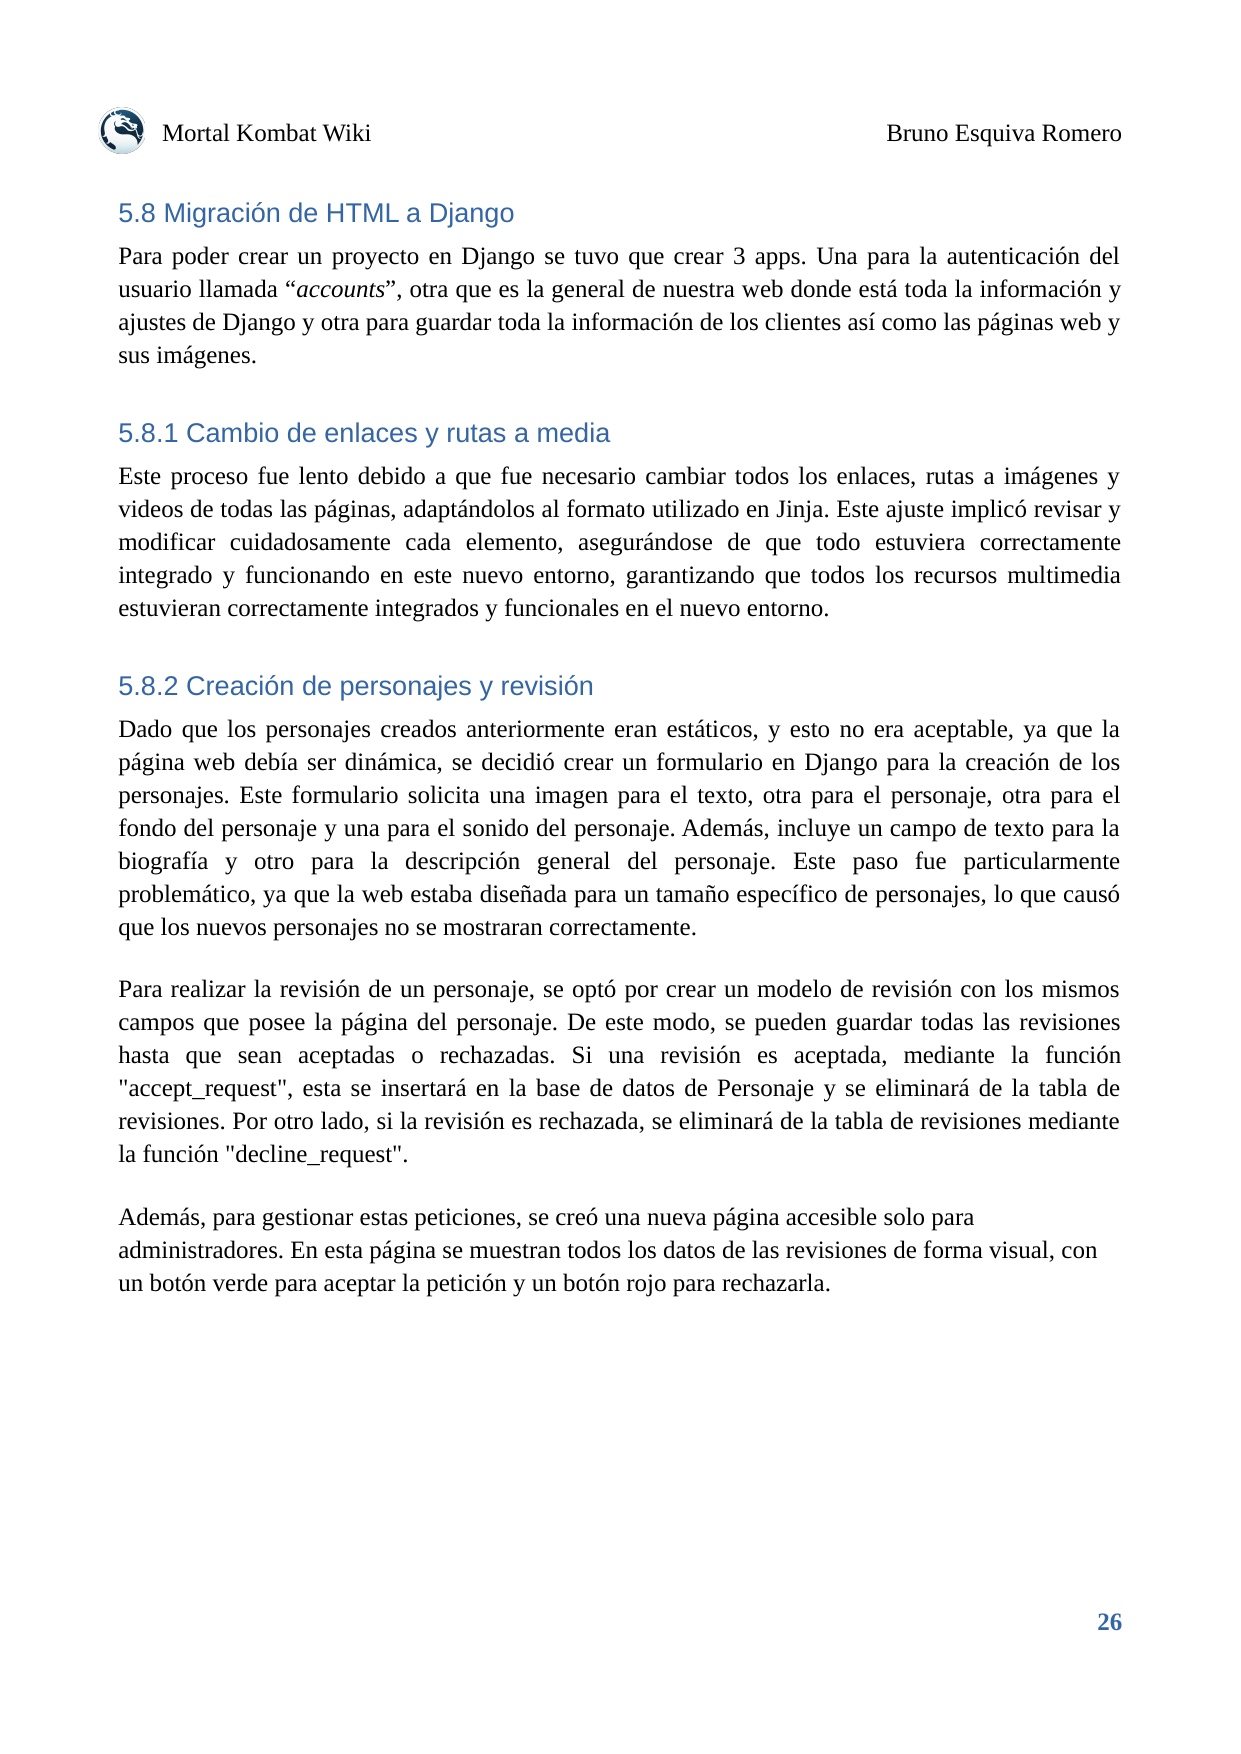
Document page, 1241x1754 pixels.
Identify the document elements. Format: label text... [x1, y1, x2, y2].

text Dado que los personajes creados anteriormente eran estáticos, y esto no era aceptable, ya que la página web debía ser dinámica, se decidió crear un formulario en Django para la creación de los personajes. Este formulario solicita una imagen para el texto, otra para el personaje, otra para el fondo del personaje y una para el sonido del personaje. Además, incluye un campo de texto para la biografía y otro para la descripción general del personaje. Este paso fue particularmente problemático, ya que la web estaba diseñada para un tamaño específico de personajes, lo que causó que los nuevos personajes no se mostraran correctamente. [118, 714, 1122, 941]
text Este proceso fue lento debido a que fue necesario cambiar todos los enlaces, rutas a imágenes y videos de todas las páginas, adaptándolos al formato utilizado en Jinja. Este ajuste implicó revisar y modificar cuidadosamente cada elemento, asegurándose de que todo estuviera correctamente integrado y funcionando en este nuevo entorno, garantizando que todos los recursos multimedia estuvieran correctamente integrados y funcionales en el nuevo entorno. [118, 461, 1122, 622]
subtitle 5.8.2 Creación de personajes y revisión [118, 670, 1122, 701]
subtitle 5.8 Migración de HTML a Django [118, 197, 1122, 228]
subtitle 5.8.1 Cambio de enlaces y rutas a media [118, 417, 1122, 448]
picture [98, 107, 145, 154]
text Además, para gestionar estas peticiones, se creó una nueva página accesible solo para administradores. En esta página se muestran todos los datos de las revisiones de forma visual, con un botón verde para aceptar la petición y un botón rojo para rechazarla. [118, 1202, 1122, 1297]
text Para realizar la revisión de un personaje, se optó por crear un modelo de revisión con los mismos campos que posee la página del personaje. De este modo, se pueden guardar todas las revisiones hasta que sean aceptadas o rechazadas. Si una revisión es aceptada, mediante la función "accept_request", esta se insertará en la base de datos de Personaje y se eliminará de la tabla de revisiones. Por otro lado, si la revisión es rechazada, se eliminará de la tabla de revisiones mediante la función "decline_request". [118, 974, 1122, 1168]
text Para poder crear un proyecto en Django se tuvo que crear 3 apps. Una para la autenticación del usuario llamada “accounts”, otra que es la general de nuestra web donde está toda la información y ajustes de Django y otra para guardar toda la información de los clientes así como las páginas web y sus imágenes. [118, 241, 1122, 369]
